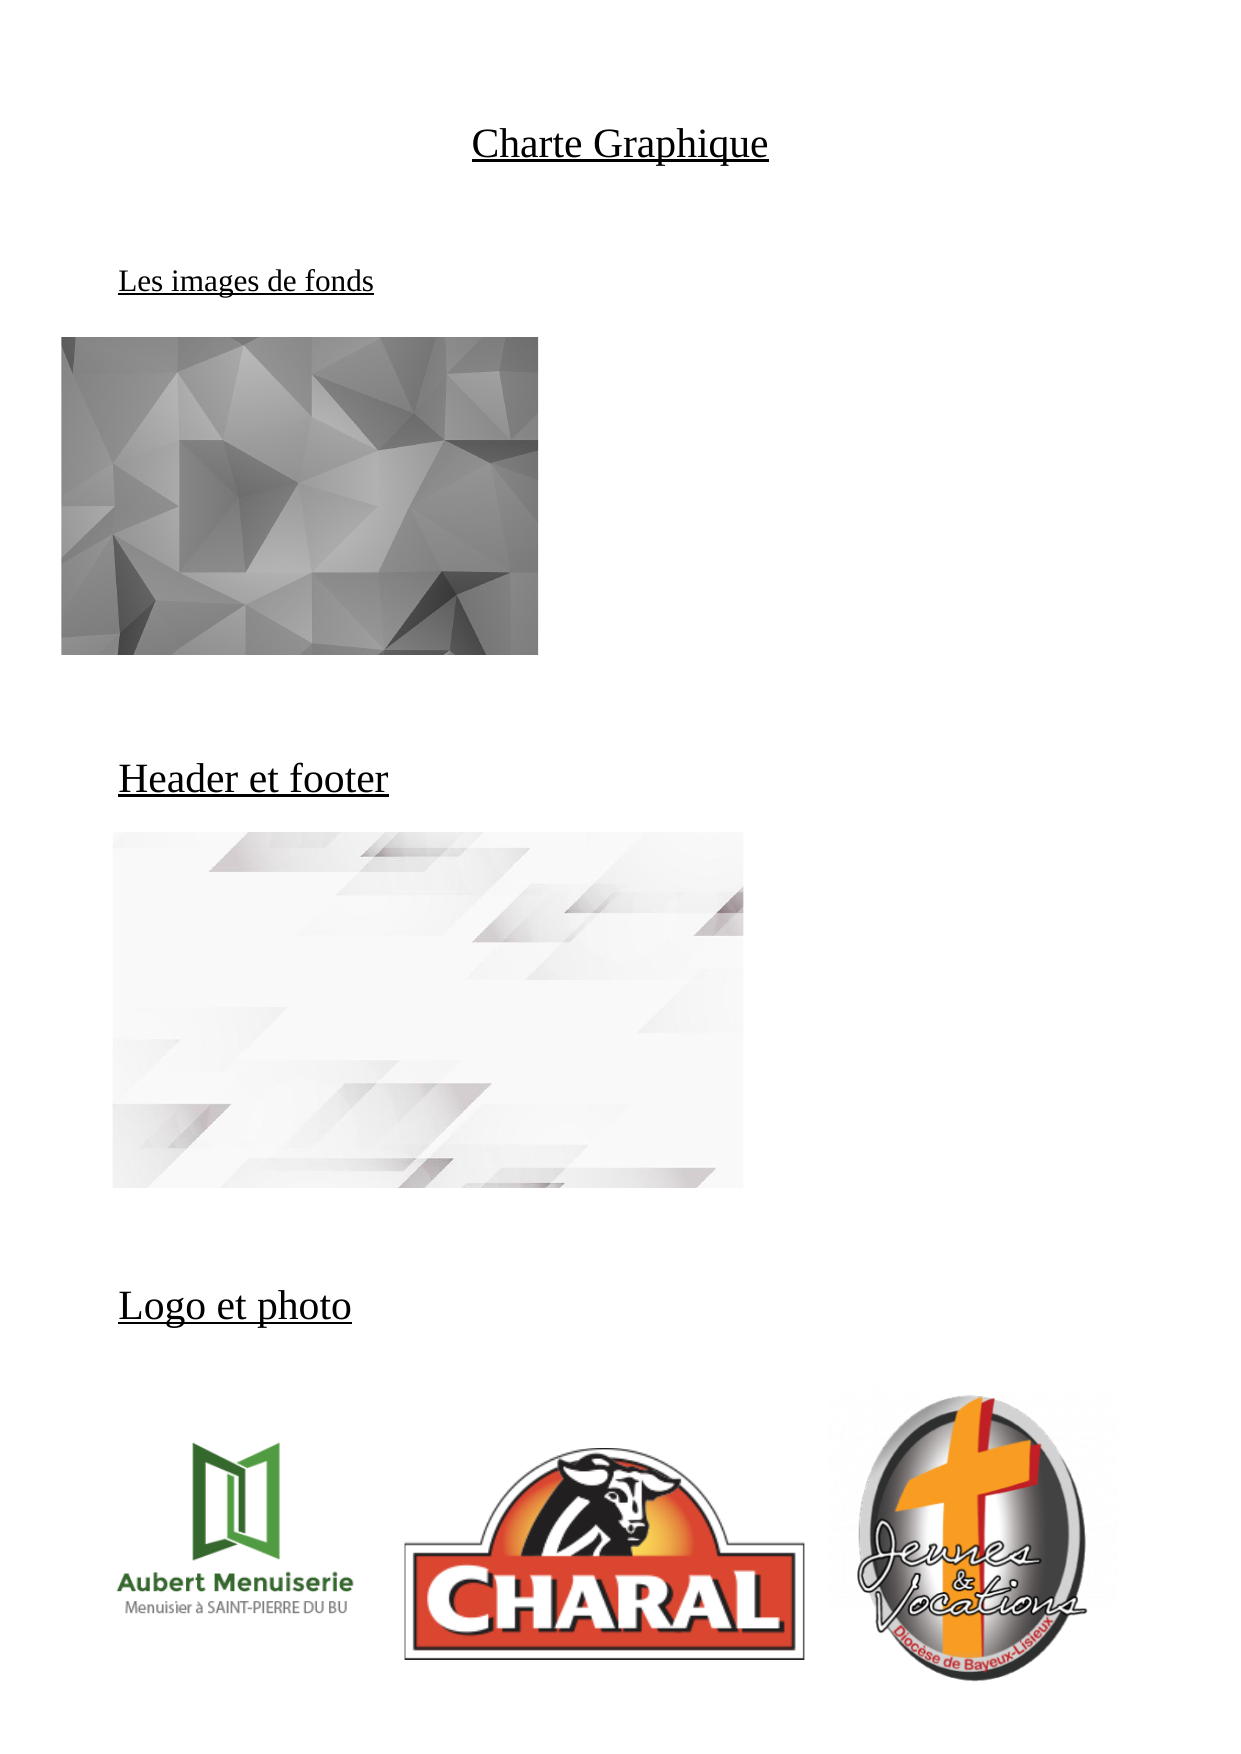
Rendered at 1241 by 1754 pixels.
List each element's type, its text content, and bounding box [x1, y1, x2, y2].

text Les images de fonds [118, 262, 1122, 298]
text Charte Graphique [118, 118, 1122, 166]
text Logo et photo [118, 1280, 1122, 1328]
picture [112, 832, 744, 1188]
picture [97, 1392, 372, 1666]
picture [61, 337, 539, 655]
picture [404, 1448, 805, 1660]
text Header et footer [118, 753, 1122, 801]
picture [826, 1387, 1117, 1690]
